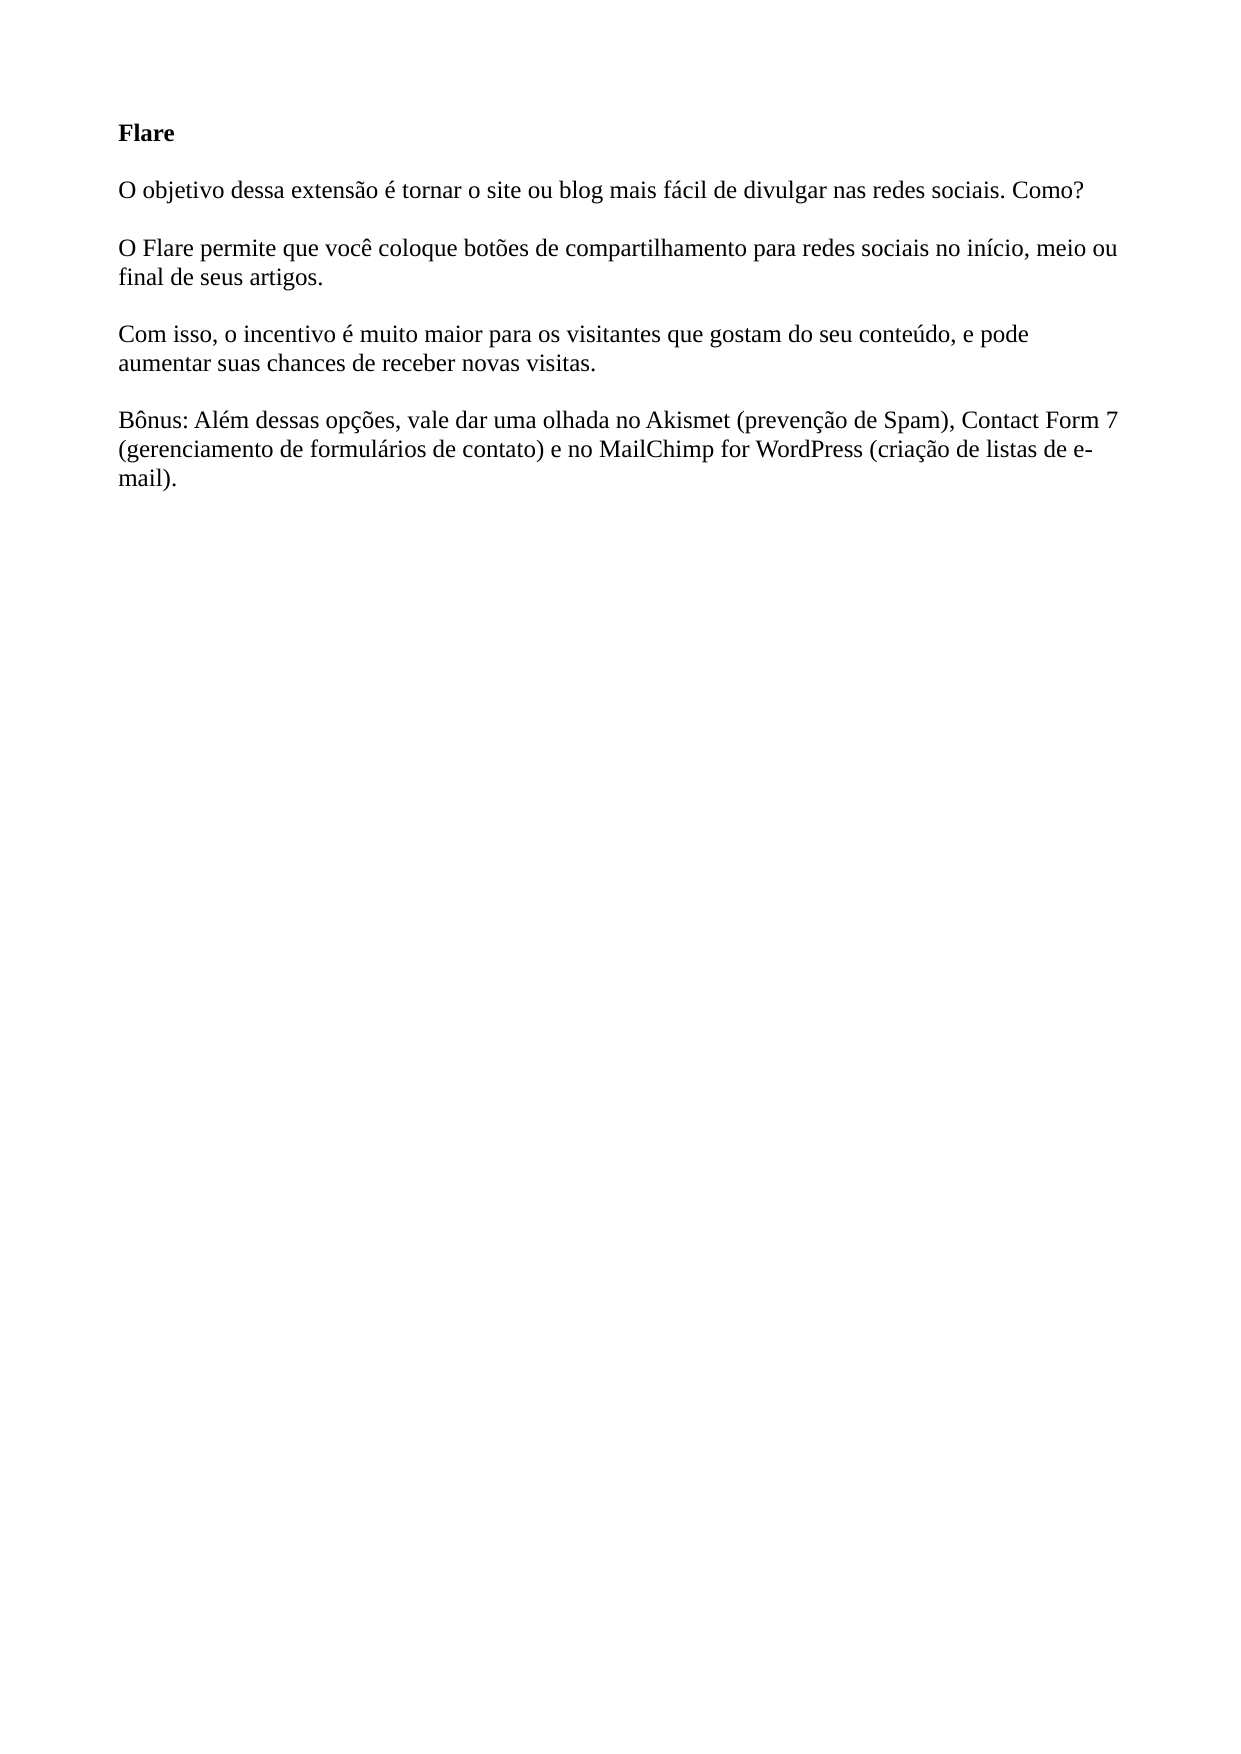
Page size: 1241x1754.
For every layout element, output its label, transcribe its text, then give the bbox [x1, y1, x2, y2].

text O objetivo dessa extensão é tornar o site ou blog mais fácil de divulgar nas redes sociais. Como? [118, 176, 1122, 204]
text Bônus: Além dessas opções, vale dar uma olhada no Akismet (prevenção de Spam), Contact Form 7 (gerenciamento de formulários de contato) e no MailChimp for WordPress (criação de listas de e-mail). [118, 406, 1122, 492]
text Flare [118, 118, 1122, 147]
text O Flare permite que você coloque botões de compartilhamento para redes sociais no início, meio ou final de seus artigos. [118, 233, 1122, 291]
text Com isso, o incentivo é muito maior para os visitantes que gostam do seu conteúdo, e pode aumentar suas chances de receber novas visitas. [118, 319, 1122, 377]
